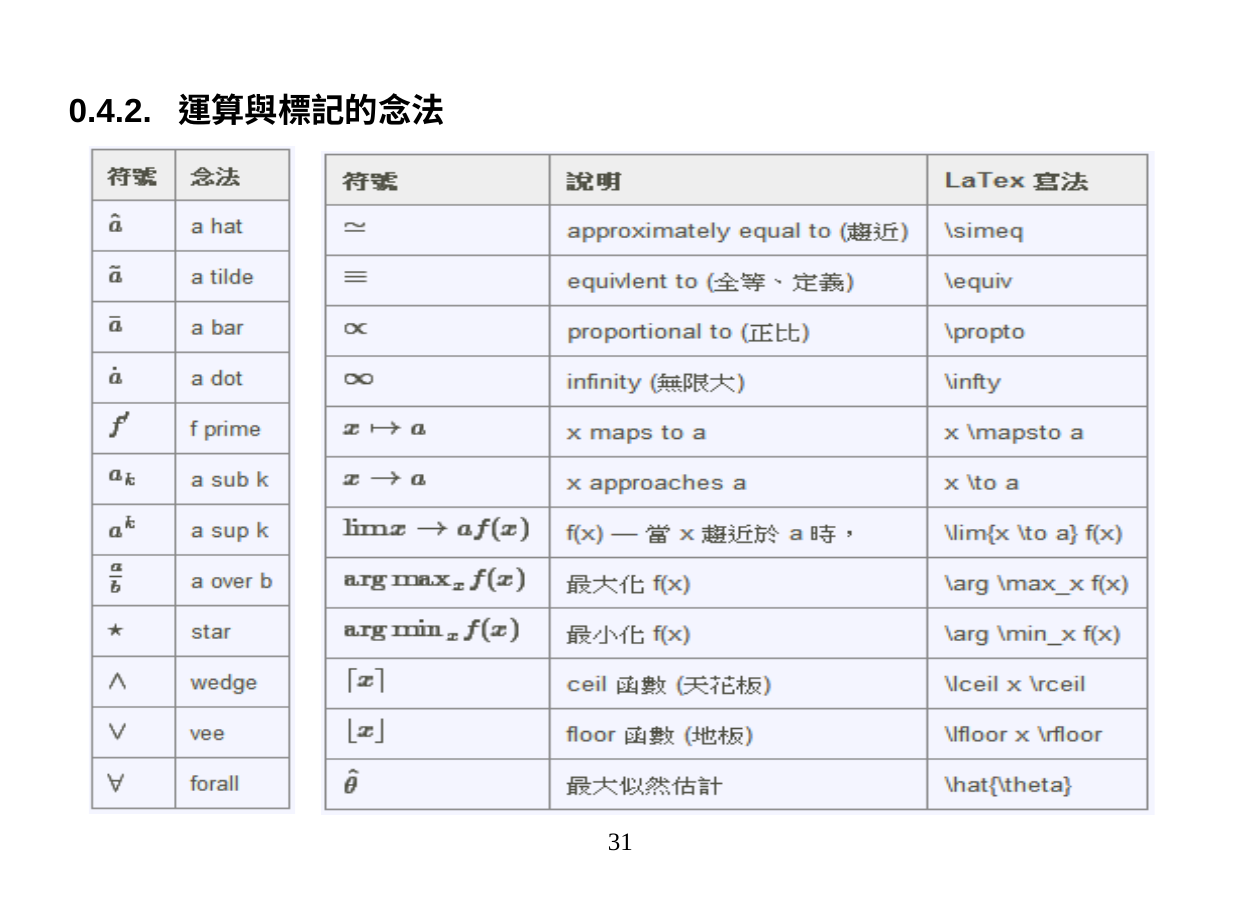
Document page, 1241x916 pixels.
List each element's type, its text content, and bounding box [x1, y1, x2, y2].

subtitle 運算與標記的念法 [59, 84, 1181, 132]
picture [88, 146, 296, 814]
picture [321, 151, 1155, 815]
